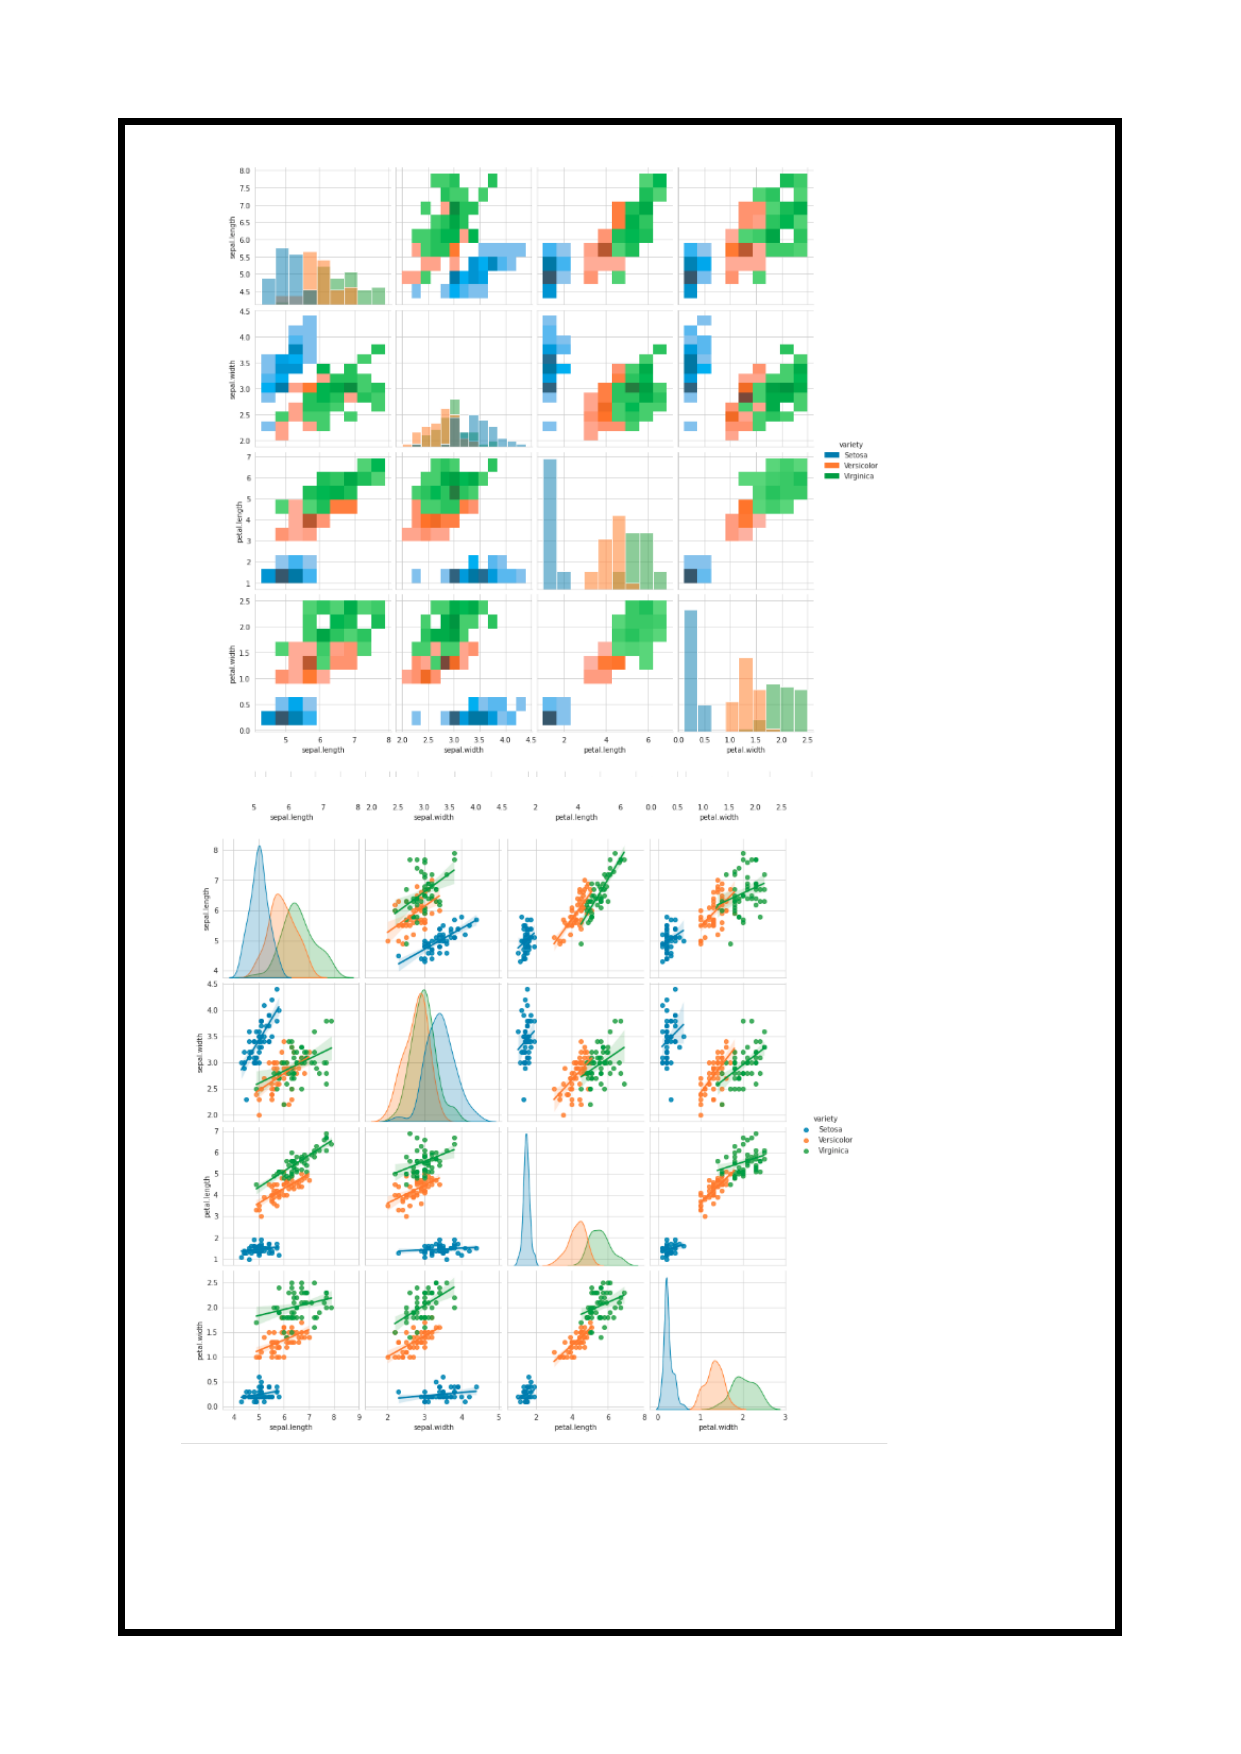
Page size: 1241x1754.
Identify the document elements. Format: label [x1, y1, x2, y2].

picture [188, 157, 888, 777]
picture [208, 804, 888, 1444]
